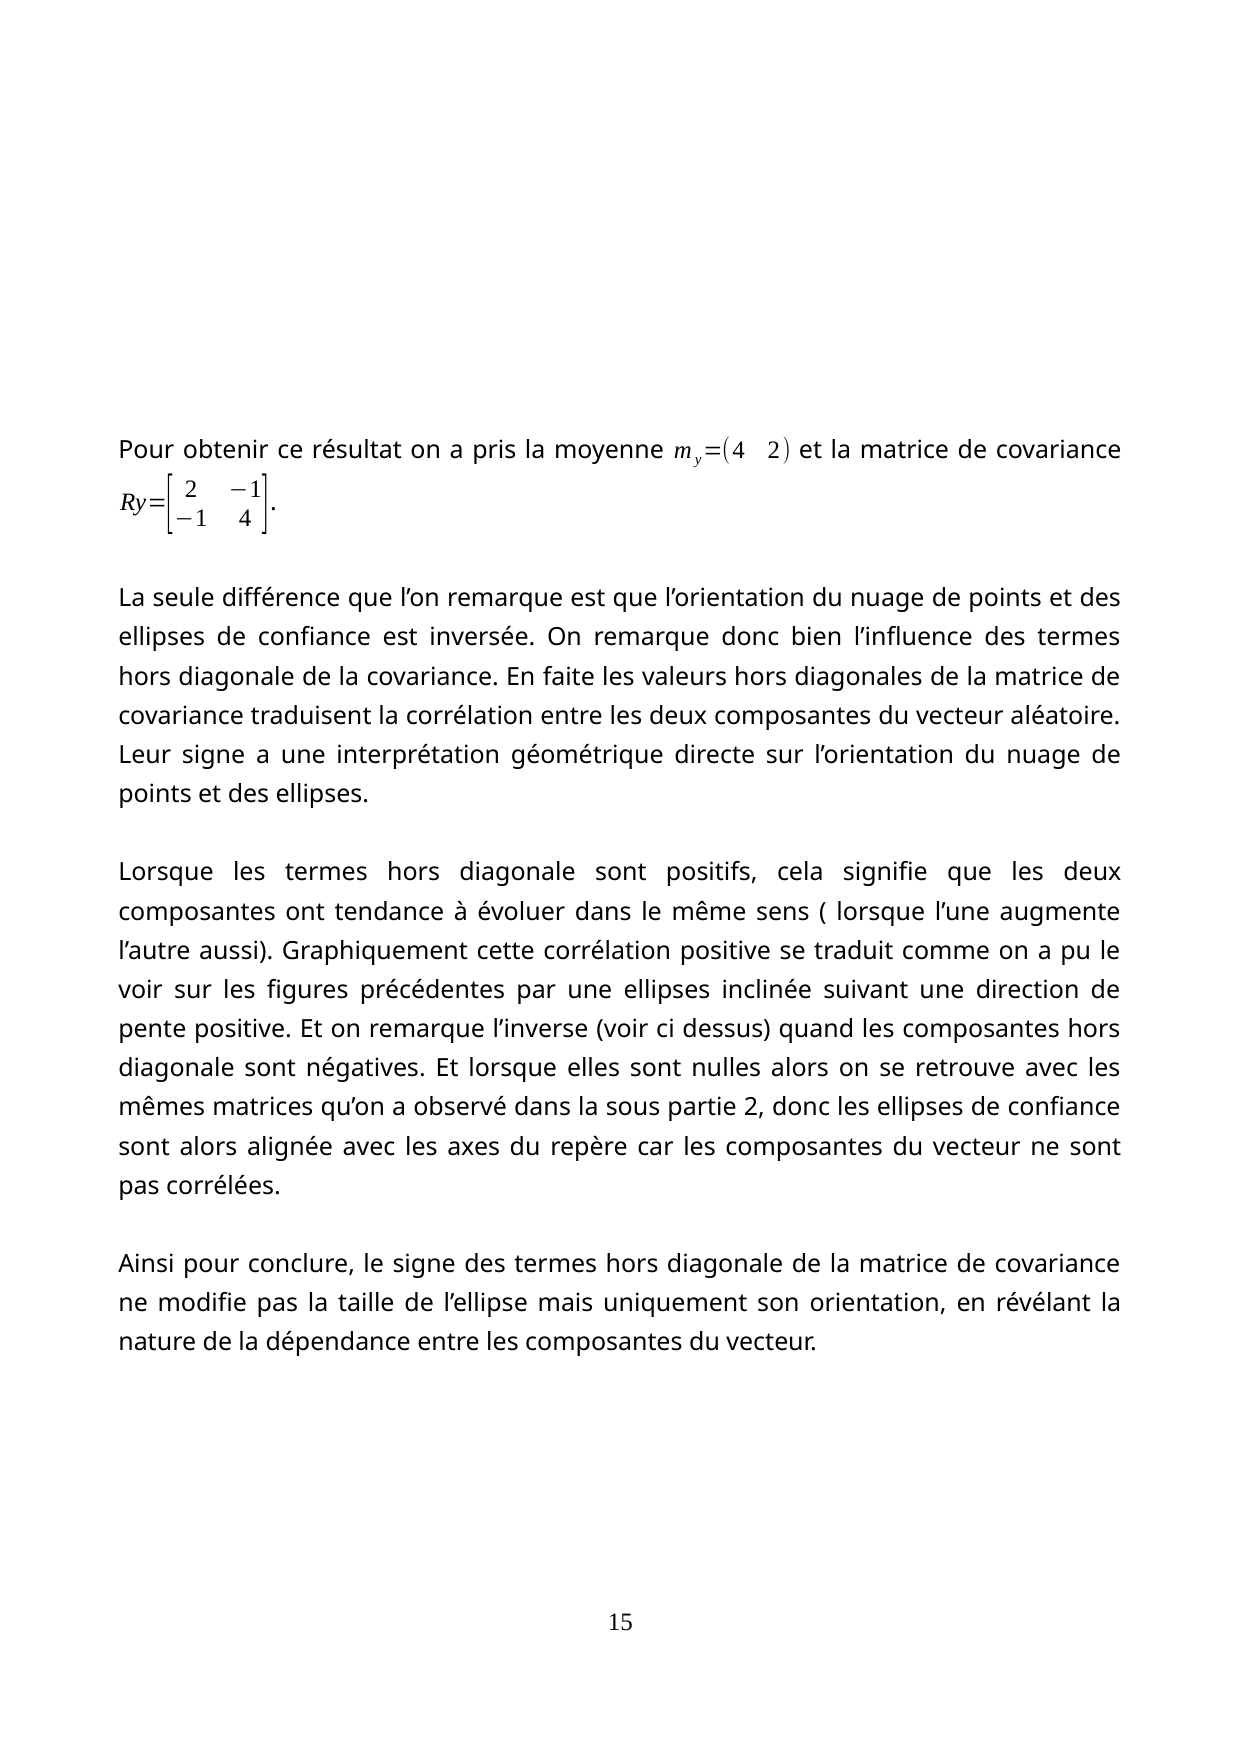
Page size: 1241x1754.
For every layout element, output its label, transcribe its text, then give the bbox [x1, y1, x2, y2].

text La seule différence que l’on remarque est que l’orientation du nuage de points et des ellipses de confiance est inversée. On remarque donc bien l’influence des termes hors diagonale de la covariance. En faite les valeurs hors diagonales de la matrice de covariance traduisent la corrélation entre les deux composantes du vecteur aléatoire. Leur signe a une interprétation géométrique directe sur l’orientation du nuage de points et des ellipses. [118, 580, 1122, 810]
text Lorsque les termes hors diagonale sont positifs, cela signifie que les deux composantes ont tendance à évoluer dans le même sens ( lorsque l’une augmente l’autre aussi). Graphiquement cette corrélation positive se traduit comme on a pu le voir sur les figures précédentes par une ellipses inclinée suivant une direction de pente positive. Et on remarque l’inverse (voir ci dessus) quand les composantes hors diagonale sont négatives. Et lorsque elles sont nulles alors on se retrouve avec les mêmes matrices qu’on a observé dans la sous partie 2, donc les ellipses de confiance sont alors alignée avec les axes du repère car les composantes du vecteur ne sont pas corrélées. [118, 854, 1122, 1201]
text Pour obtenir ce résultat on a pris la moyenne et la matrice de covariance . [118, 431, 1122, 536]
text Ainsi pour conclure, le signe des termes hors diagonale de la matrice de covariance ne modifie pas la taille de l’ellipse mais uniquement son orientation, en révélant la nature de la dépendance entre les composantes du vecteur. [118, 1246, 1122, 1358]
